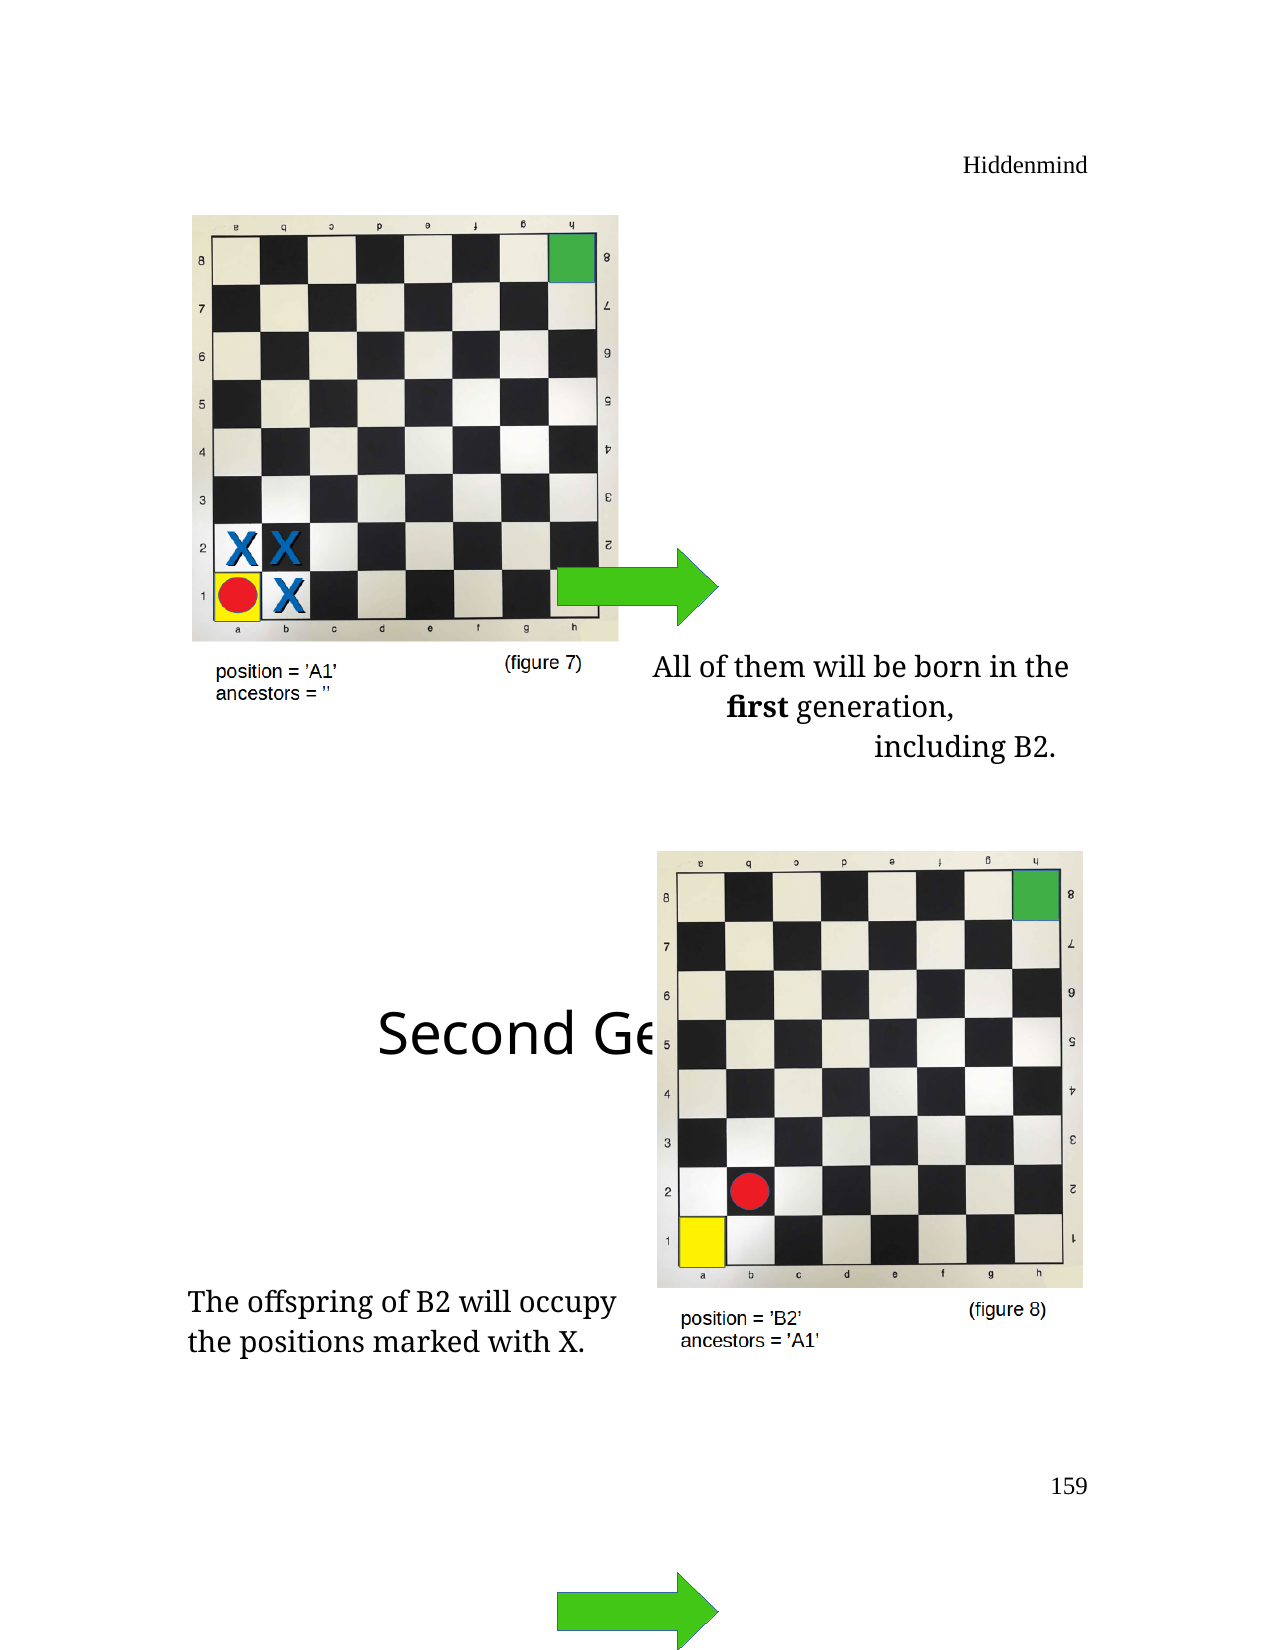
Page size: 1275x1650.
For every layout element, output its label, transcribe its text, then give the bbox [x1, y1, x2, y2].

text The offspring of B2 will occupy the positions marked with X. [187, 1282, 622, 1361]
text first generation, [652, 686, 1087, 726]
picture [652, 845, 1088, 1351]
picture [187, 210, 623, 705]
text including B2. [652, 726, 1087, 766]
text All of them will be born in the [652, 647, 1087, 686]
